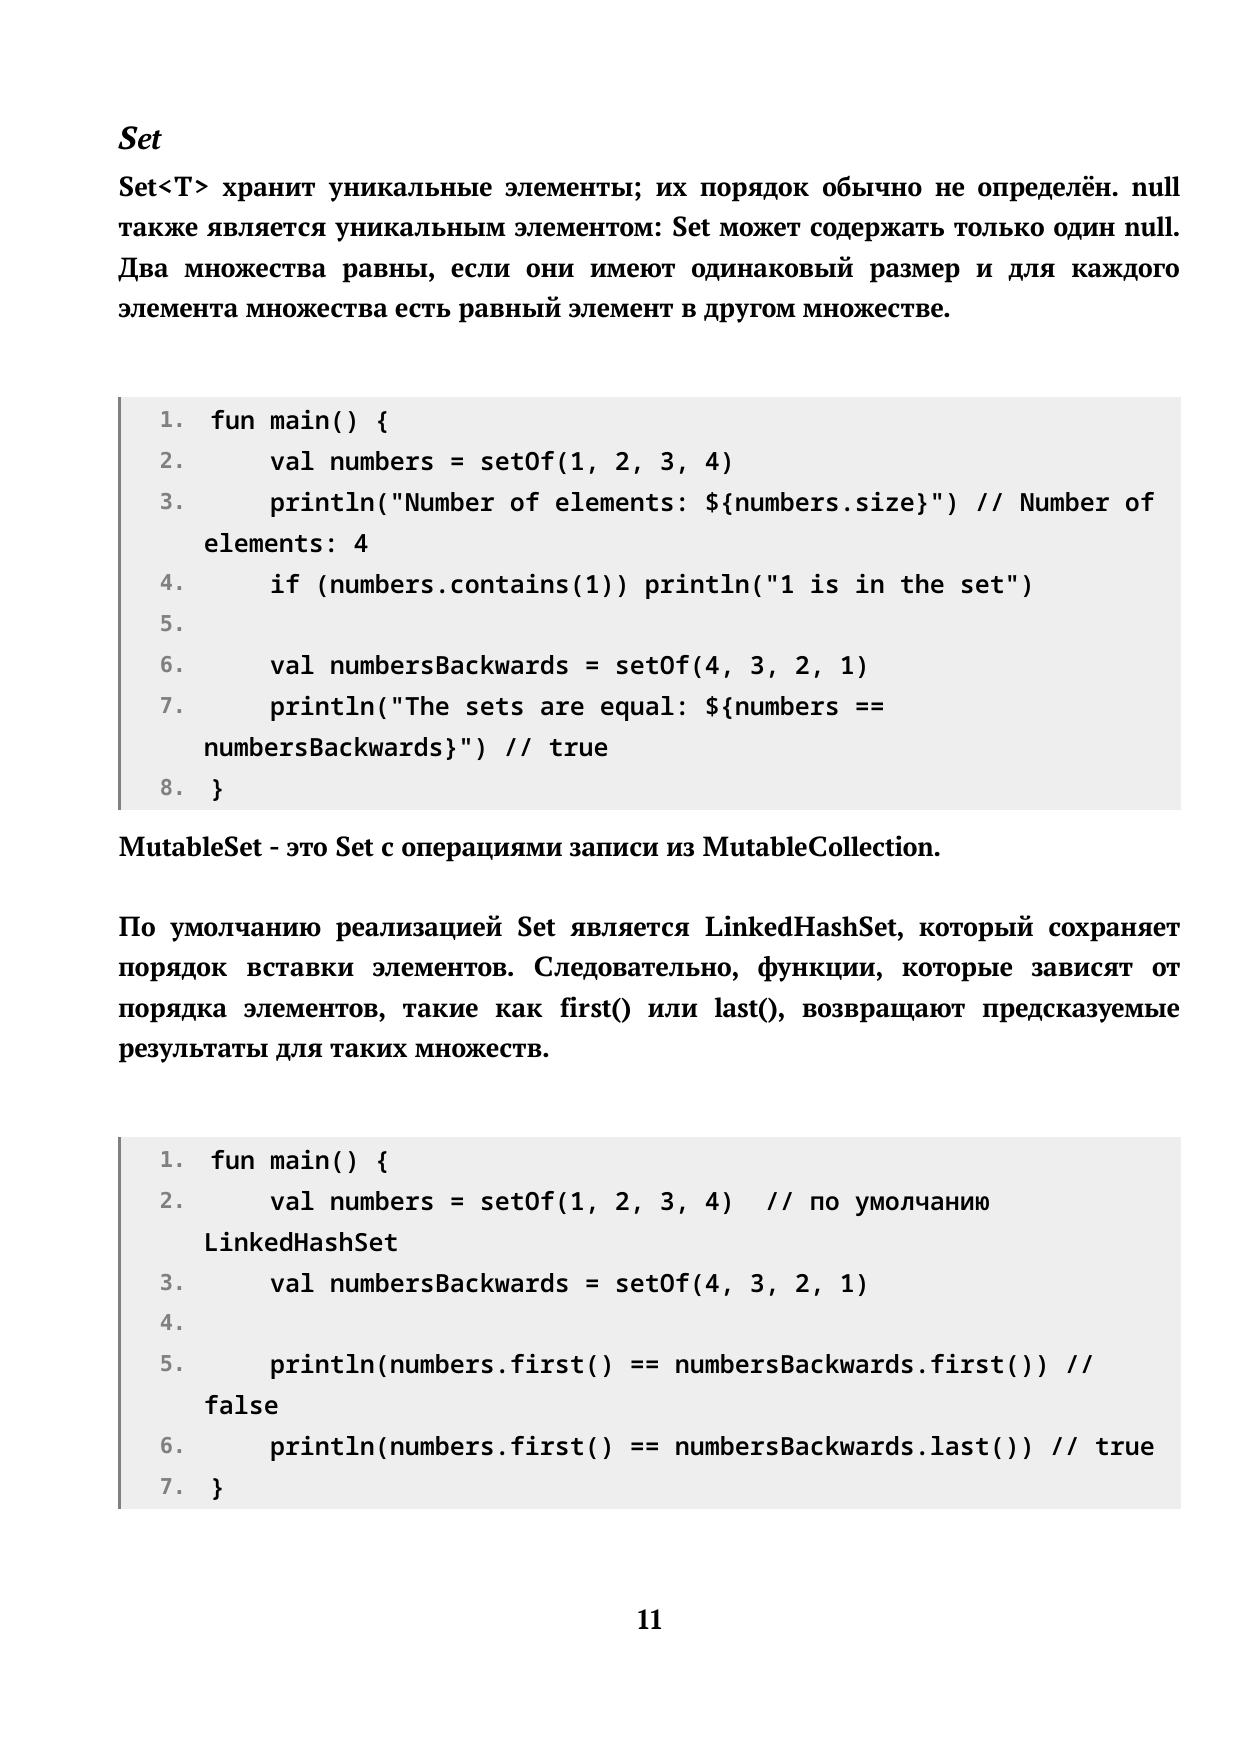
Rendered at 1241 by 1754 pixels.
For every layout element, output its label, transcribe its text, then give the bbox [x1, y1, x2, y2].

list if (numbers.contains(1)) println("1 is in the set") [121, 560, 1181, 600]
list fun main() { [121, 1137, 1181, 1177]
list fun main() { [121, 397, 1181, 437]
list println("The sets are equal: ${numbers == numbersBackwards}") // true [121, 683, 1181, 764]
list println(numbers.first() == numbersBackwards.first()) // false [121, 1341, 1181, 1422]
text Set<T> хранит уникальные элементы; их порядок обычно не определён. null также является уникальным элементом: Set может содержать только один null. Два множества равны, если они имеют одинаковый размер и для каждого элемента множества есть равный элемент в другом множестве. [118, 169, 1181, 323]
list } [121, 1464, 1181, 1509]
subtitle Set [118, 118, 1181, 157]
text MutableSet - это Set с операциями записи из MutableCollection. [118, 829, 1181, 862]
list val numbers = setOf(1, 2, 3, 4) // по умолчанию LinkedHashSet [121, 1178, 1181, 1259]
list val numbers = setOf(1, 2, 3, 4) [121, 438, 1181, 478]
list val numbersBackwards = setOf(4, 3, 2, 1) [121, 642, 1181, 682]
list } [121, 764, 1181, 810]
list val numbersBackwards = setOf(4, 3, 2, 1) [121, 1259, 1181, 1299]
list println("Number of elements: ${numbers.size}") // Number of elements: 4 [121, 479, 1181, 559]
text По умолчанию реализацией Set является LinkedHashSet, который сохраняет порядок вставки элементов. Следовательно, функции, которые зависят от порядка элементов, такие как first() или last(), возвращают предсказуемые результаты для таких множеств. [118, 909, 1181, 1063]
list println(numbers.first() == numbersBackwards.last()) // true [121, 1423, 1181, 1463]
